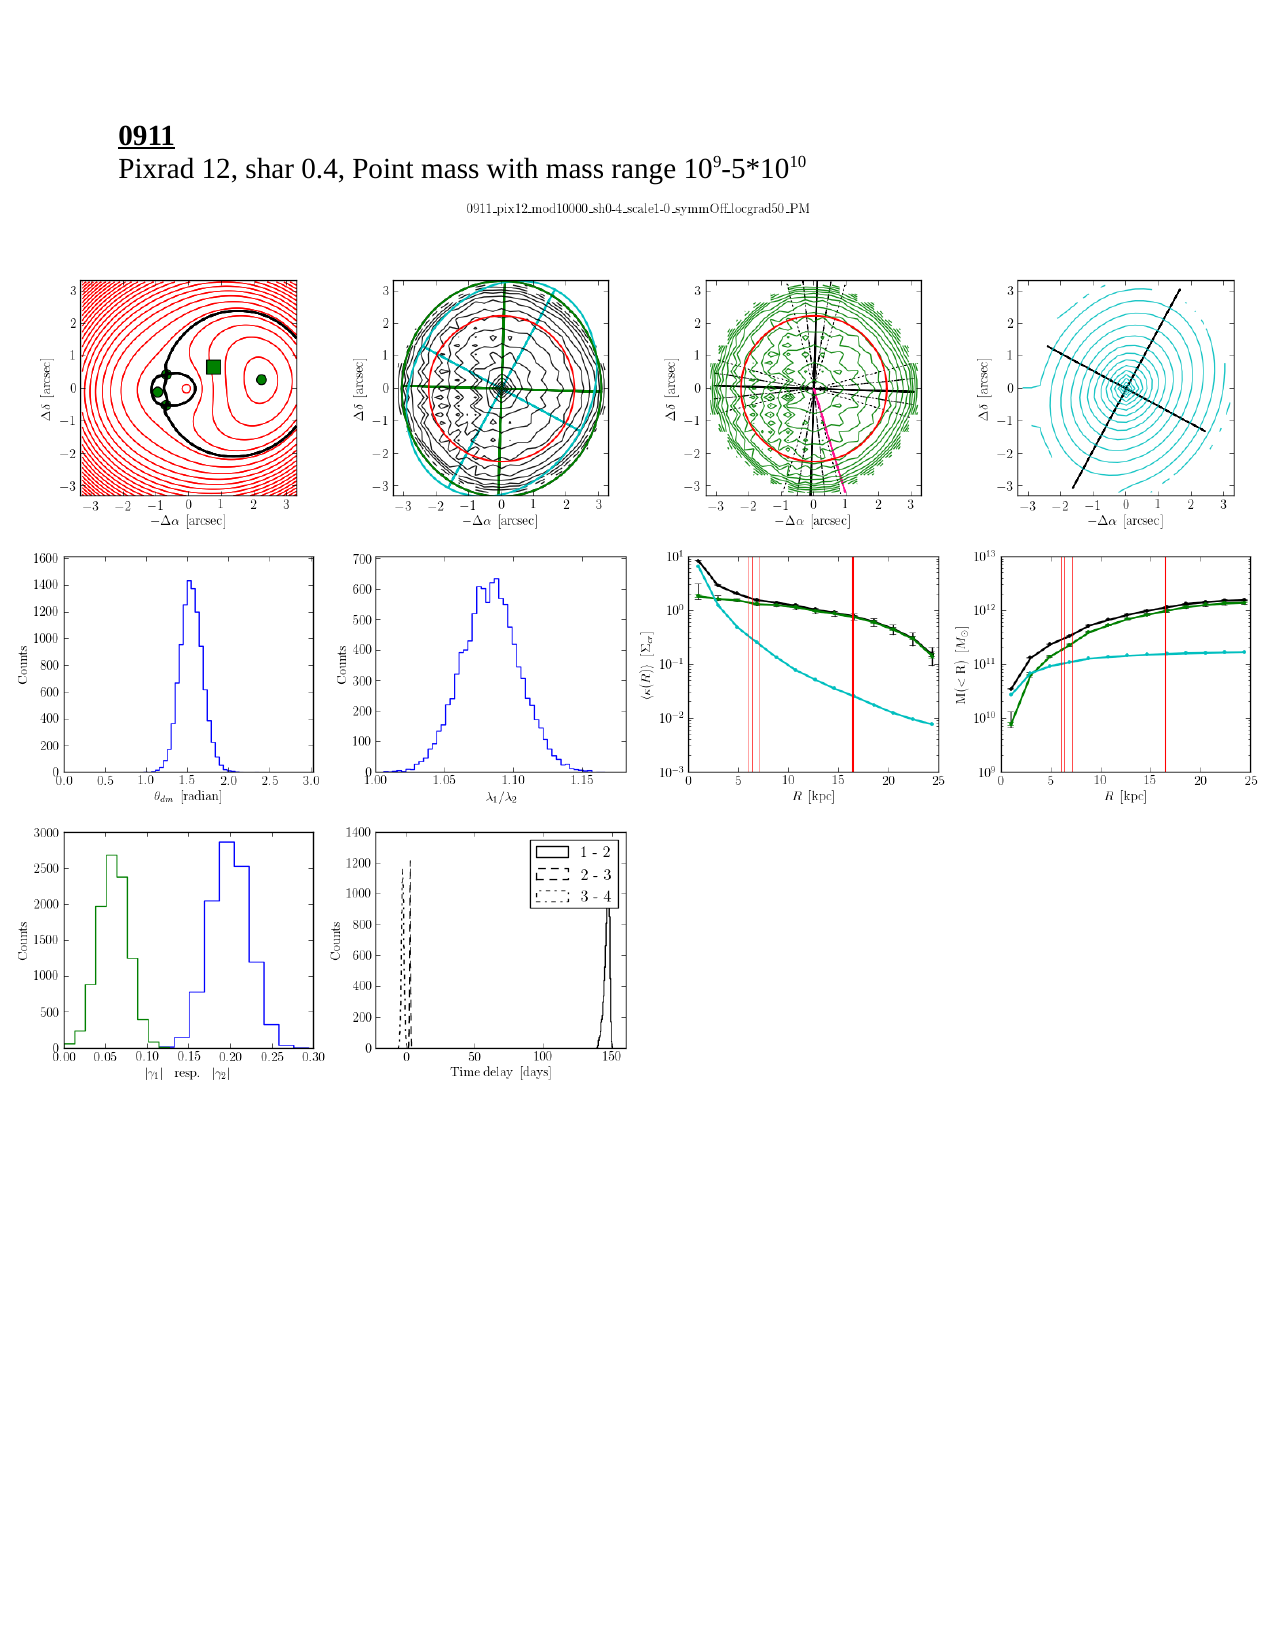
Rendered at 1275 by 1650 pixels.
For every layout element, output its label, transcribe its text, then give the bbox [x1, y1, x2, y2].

text Pixrad 12, shar 0.4, Point mass with mass range 109-5*1010 [118, 152, 1157, 185]
text 0911 [118, 118, 1157, 152]
picture [0, 185, 1275, 1144]
